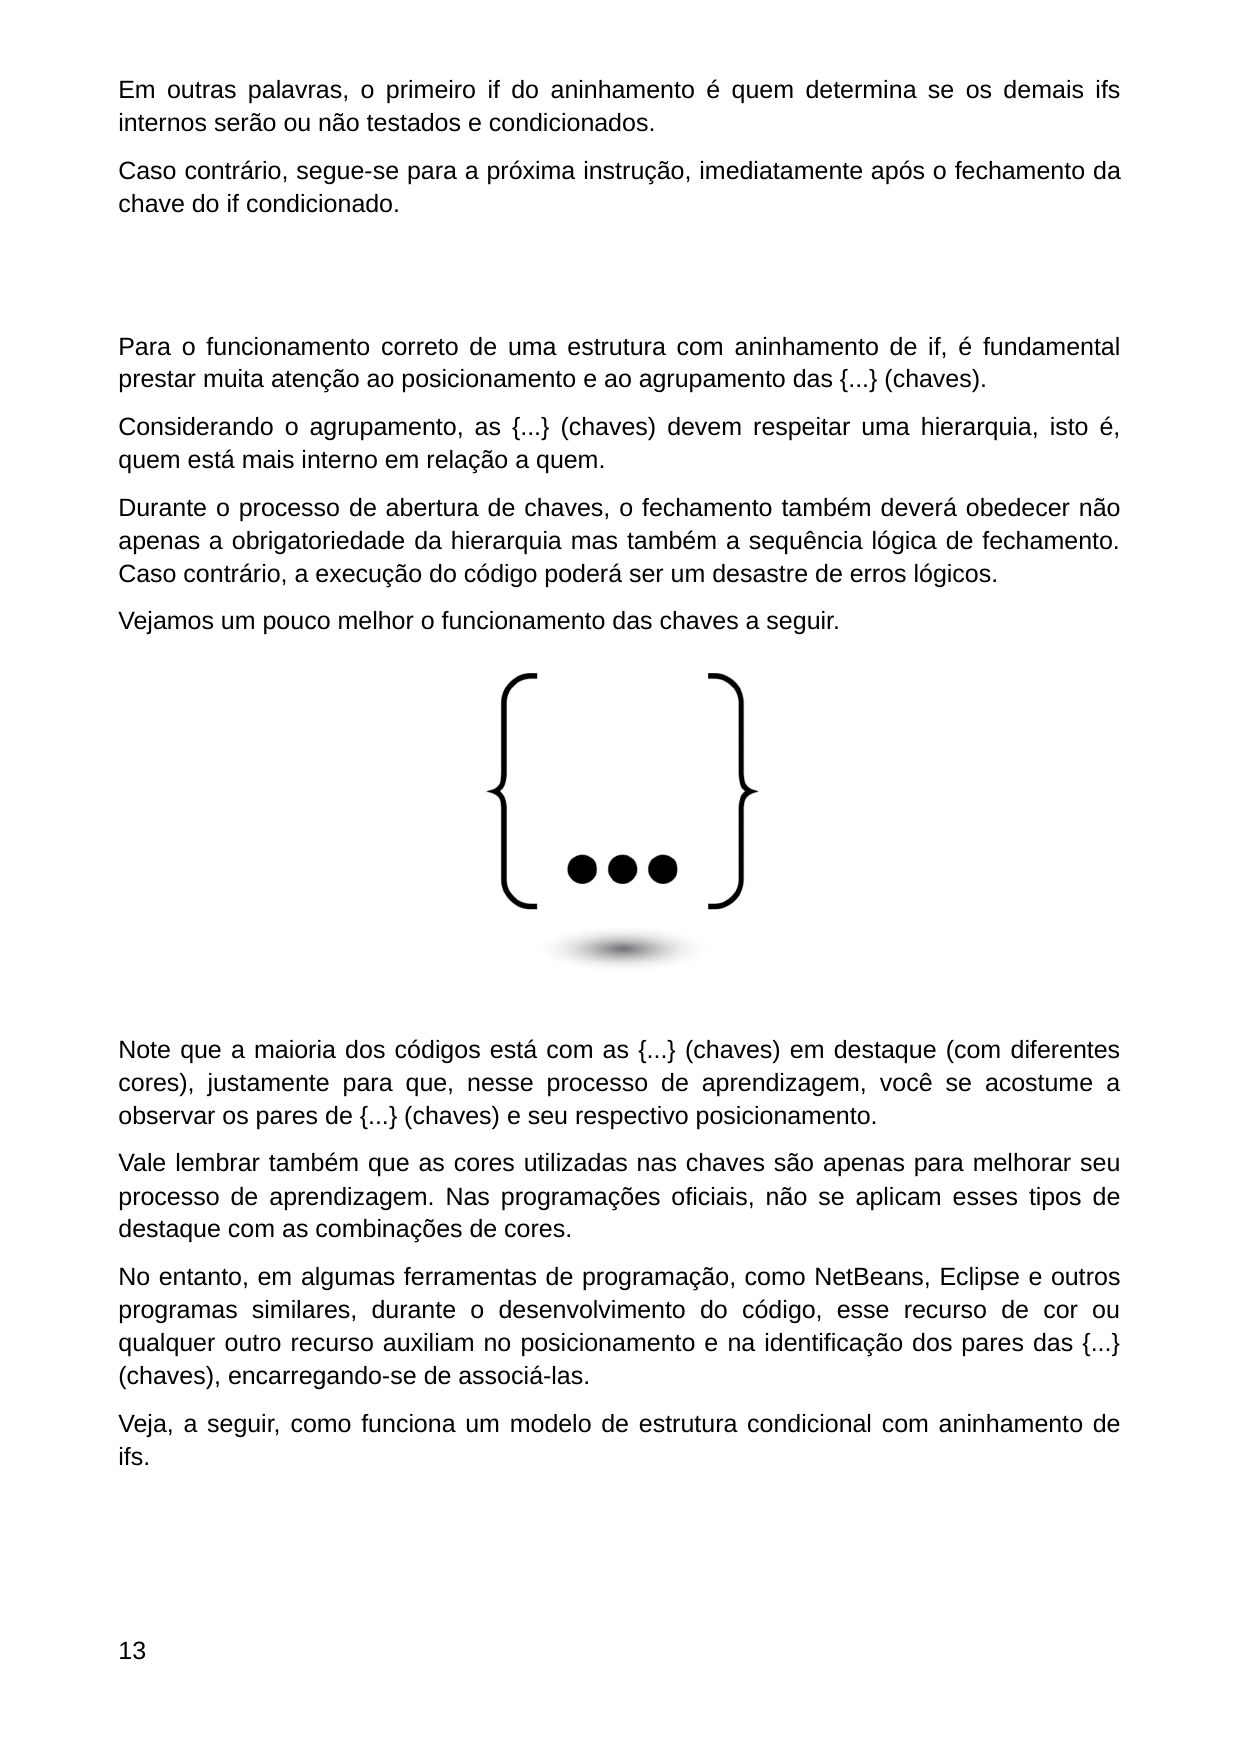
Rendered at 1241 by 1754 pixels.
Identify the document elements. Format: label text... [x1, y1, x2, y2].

text Durante o processo de abertura de chaves, o fechamento também deverá obedecer não apenas a obrigatoriedade da hierarquia mas também a sequência lógica de fechamento. Caso contrário, a execução do código poderá ser um desastre de erros lógicos. [118, 493, 1122, 587]
text Para o funcionamento correto de uma estrutura com aninhamento de if, é fundamental prestar muita atenção ao posicionamento e ao agrupamento das {...} (chaves). [118, 331, 1122, 393]
text Vale lembrar também que as cores utilizadas nas chaves são apenas para melhorar seu processo de aprendizagem. Nas programações oficiais, não se aplicam esses tipos de destaque com as combinações de cores. [118, 1148, 1122, 1243]
text Note que a maioria dos códigos está com as {...} (chaves) em destaque (com diferentes cores), justamente para que, nesse processo de aprendizagem, você se acostume a observar os pares de {...} (chaves) e seu respectivo posicionamento. [118, 1035, 1122, 1129]
text Veja, a seguir, como funciona um modelo de estrutura condicional com aninhamento de ifs. [118, 1409, 1122, 1471]
text Considerando o agrupamento, as {...} (chaves) devem respeitar uma hierarquia, isto é, quem está mais interno em relação a quem. [118, 412, 1122, 474]
text Em outras palavras, o primeiro if do aninhamento é quem determina se os demais ifs internos serão ou não testados e condicionados. [118, 75, 1122, 137]
text Vejamos um pouco melhor o funcionamento das chaves a seguir. [118, 606, 1122, 635]
text Caso contrário, segue-se para a próxima instrução, imediatamente após o fechamento da chave do if condicionado. [118, 156, 1122, 217]
text No entanto, em algumas ferramentas de programação, como NetBeans, Eclipse e outros programas similares, durante o desenvolvimento do código, esse recurso de cor ou qualquer outro recurso auxiliam no posicionamento e na identificação dos pares das {...} (chaves), encarregando-se de associá-las. [118, 1262, 1122, 1390]
